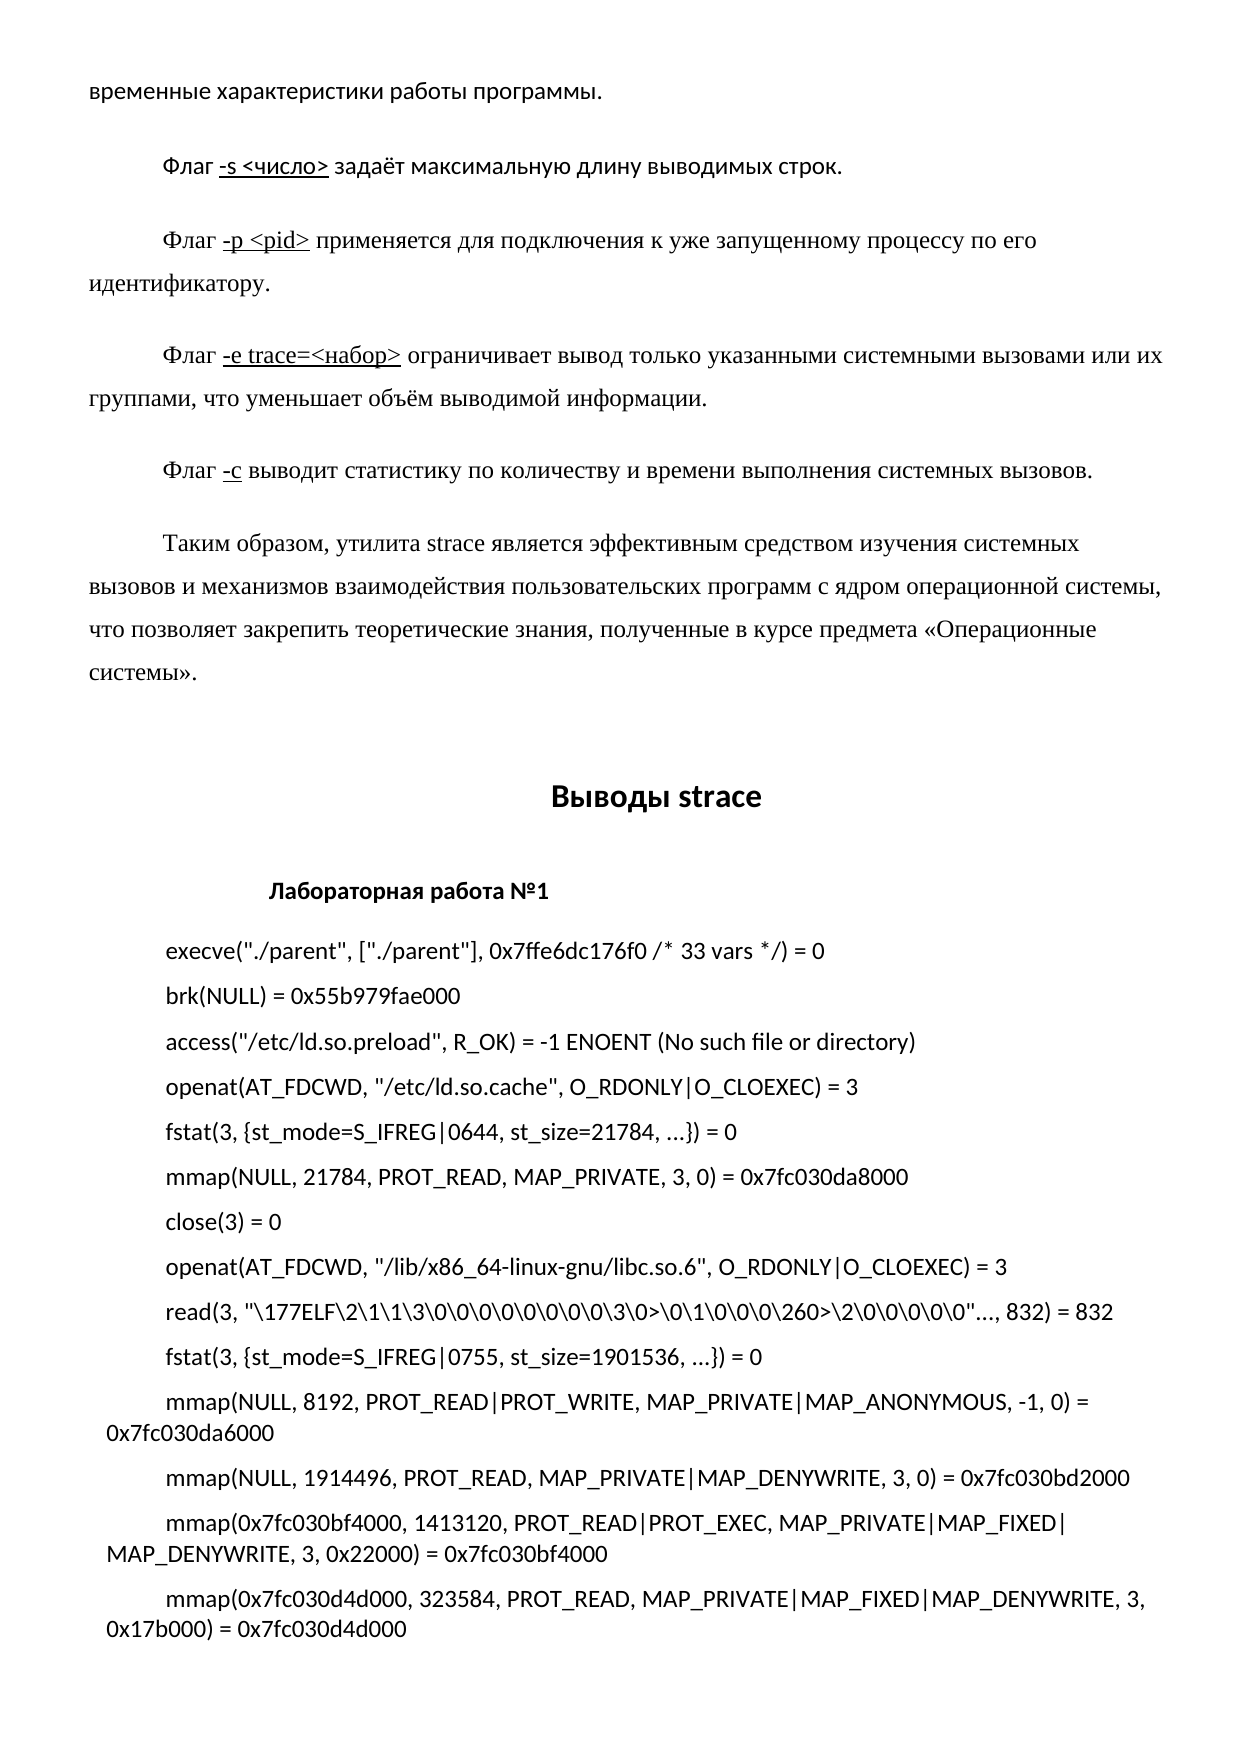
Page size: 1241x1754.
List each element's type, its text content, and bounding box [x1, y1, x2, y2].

text access("/etc/ld.so.preload", R_OK) = -1 ENOENT (No such file or directory) [106, 1026, 1147, 1056]
text Флаг -e trace=<набор> ограничивает вывод только указанными системными вызовами или их группами, что уменьшает объём выводимой информации. [88, 340, 1165, 412]
text mmap(NULL, 8192, PROT_READ|PROT_WRITE, MAP_PRIVATE|MAP_ANONYMOUS, -1, 0) = 0x7fc030da6000 [106, 1386, 1147, 1447]
text mmap(0x7fc030d4d000, 323584, PROT_READ, MAP_PRIVATE|MAP_FIXED|MAP_DENYWRITE, 3, 0x17b000) = 0x7fc030d4d000 [106, 1583, 1147, 1644]
text openat(AT_FDCWD, "/etc/ld.so.cache", O_RDONLY|O_CLOEXEC) = 3 [106, 1071, 1147, 1101]
text mmap(0x7fc030bf4000, 1413120, PROT_READ|PROT_EXEC, MAP_PRIVATE|MAP_FIXED|MAP_DENYWRITE, 3, 0x22000) = 0x7fc030bf4000 [106, 1507, 1147, 1568]
text fstat(3, {st_mode=S_IFREG|0644, st_size=21784, ...}) = 0 [106, 1116, 1147, 1146]
text openat(AT_FDCWD, "/lib/x86_64-linux-gnu/libc.so.6", O_RDONLY|O_CLOEXEC) = 3 [106, 1251, 1147, 1282]
text mmap(NULL, 21784, PROT_READ, MAP_PRIVATE, 3, 0) = 0x7fc030da8000 [106, 1161, 1147, 1191]
text Флаг -s <число> задаёт максимальную длину выводимых строк. [88, 150, 1165, 180]
text Выводы strace [106, 775, 1147, 815]
text Таким образом, утилита strace является эффективным средством изучения системных вызовов и механизмов взаимодействия пользовательских программ с ядром операционной системы, что позволяет закрепить теоретические знания, полученные в курсе предмета «Операционные системы». [88, 528, 1165, 686]
text временные характеристики работы программы. [88, 75, 1165, 106]
text Лабораторная работа №1 [192, 875, 1147, 906]
text Флаг -c выводит статистику по количеству и времени выполнения системных вызовов. [88, 456, 1165, 484]
text execve("./parent", ["./parent"], 0x7ffe6dc176f0 /* 33 vars */) = 0 [106, 935, 1147, 966]
text mmap(NULL, 1914496, PROT_READ, MAP_PRIVATE|MAP_DENYWRITE, 3, 0) = 0x7fc030bd2000 [106, 1462, 1147, 1493]
text close(3) = 0 [106, 1206, 1147, 1237]
text brk(NULL) = 0x55b979fae000 [106, 981, 1147, 1011]
text read(3, "\177ELF\2\1\1\3\0\0\0\0\0\0\0\0\3\0>\0\1\0\0\0\260>\2\0\0\0\0\0"..., 832) = 832 [106, 1296, 1147, 1327]
text fstat(3, {st_mode=S_IFREG|0755, st_size=1901536, ...}) = 0 [106, 1341, 1147, 1372]
text Флаг -p <pid> применяется для подключения к уже запущенному процессу по его идентификатору. [88, 225, 1165, 297]
